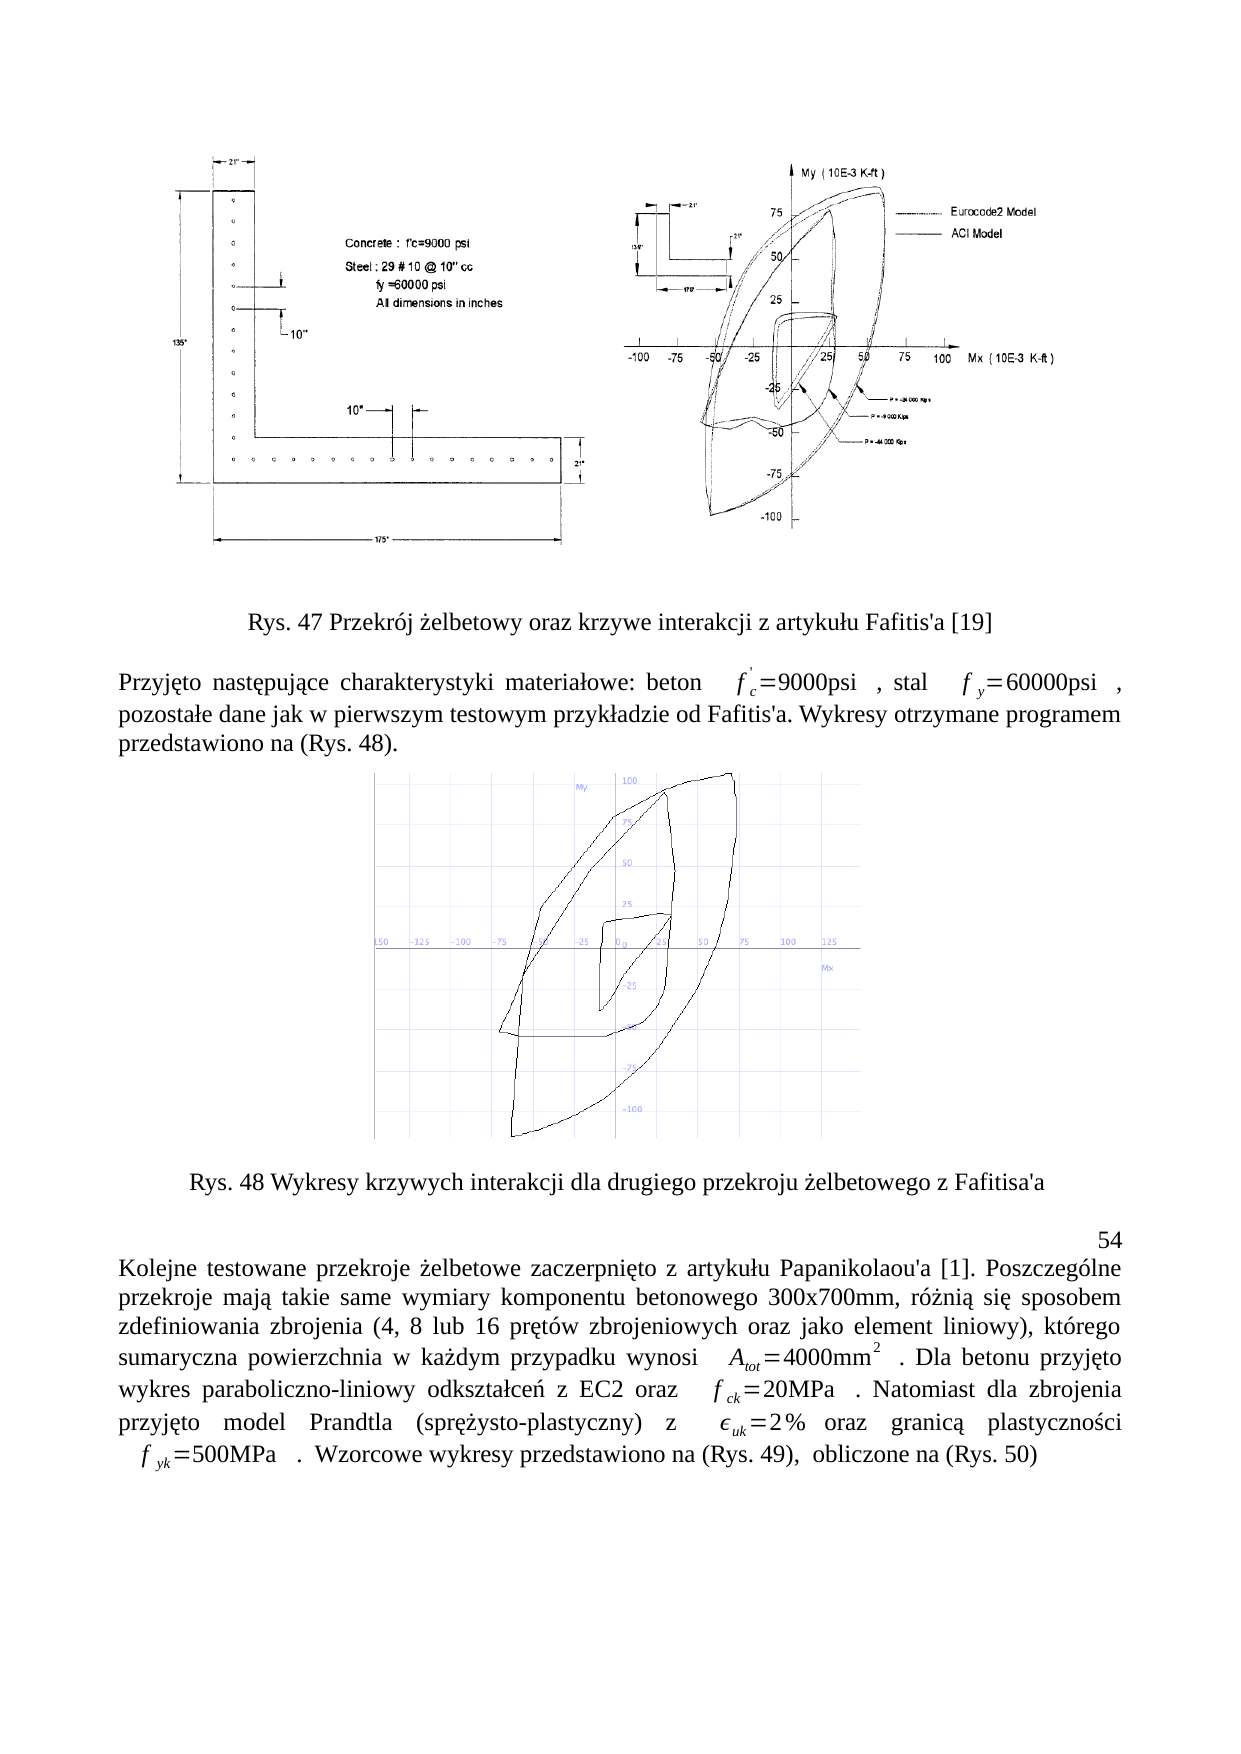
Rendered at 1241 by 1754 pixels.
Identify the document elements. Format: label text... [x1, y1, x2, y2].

picture [156, 147, 1069, 550]
picture [374, 773, 861, 1139]
text Rys. 47 Przekrój żelbetowy oraz krzywe interakcji z artykułu Fafitis'a [19] [118, 607, 1122, 636]
text Przyjęto następujące charakterystyki materiałowe: beton , stal , pozostałe dane jak w pierwszym testowym przykładzie od Fafitis'a. Wykresy otrzymane programem przedstawiono na (Rys. 48). [118, 664, 1122, 757]
text Rys. 48 Wykresy krzywych interakcji dla drugiego przekroju żelbetowego z Fafitisa'a [118, 1167, 1122, 1196]
text Kolejne testowane przekroje żelbetowe zaczerpnięto z artykułu Papanikolaou'a [1]. Poszczególne przekroje mają takie same wymiary komponentu betonowego 300x700mm, różnią się sposobem zdefiniowania zbrojenia (4, 8 lub 16 prętów zbrojeniowych oraz jako element liniowy), którego sumaryczna powierzchnia w każdym przypadku wynosi . Dla betonu przyjęto wykres paraboliczno-liniowy odkształceń z EC2 oraz . Natomiast dla zbrojenia przyjęto model Prandtla (sprężysto-plastyczny) z oraz granicą plastyczności . Wzorcowe wykresy przedstawiono na (Rys. 49), obliczone na (Rys. 50) [118, 1253, 1122, 1472]
text 53 [118, 1225, 1122, 1253]
